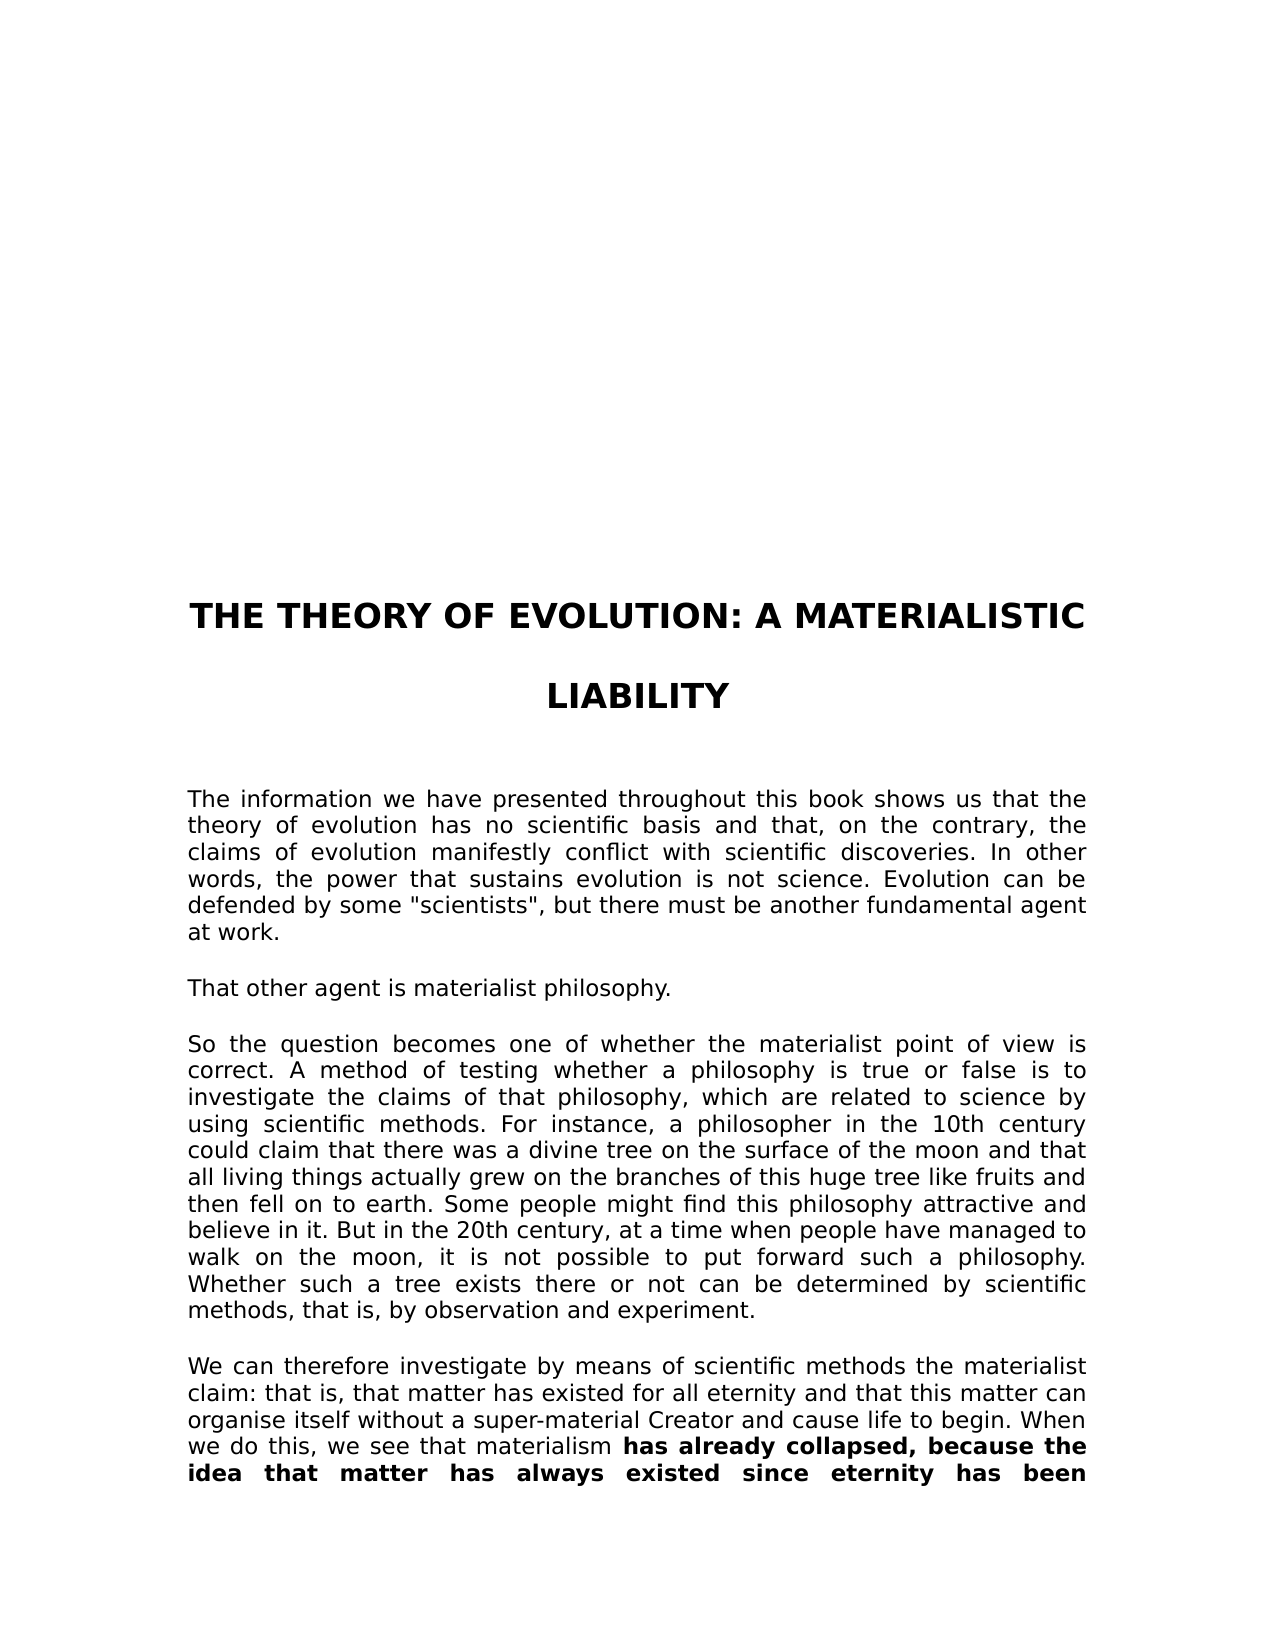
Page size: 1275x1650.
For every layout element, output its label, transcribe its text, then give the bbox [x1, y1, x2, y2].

text So the question becomes one of whether the materialist point of view is correct. A method of testing whether a philosophy is true or false is to investigate the claims of that philosophy, which are related to science by using scientific methods. For instance, a philosopher in the 10th century could claim that there was a divine tree on the surface of the moon and that all living things actually grew on the branches of this huge tree like fruits and then fell on to earth. Some people might find this philosophy attractive and believe in it. But in the 20th century, at a time when people have managed to walk on the moon, it is not possible to put forward such a philosophy. Whether such a tree exists there or not can be determined by scientific methods, that is, by observation and experiment. [187, 1031, 1088, 1324]
text THE THEORY OF EVOLUTION: A MATERIALISTIC LIABILITY [187, 597, 1088, 717]
text The information we have presented throughout this book shows us that the theory of evolution has no scientific basis and that, on the contrary, the claims of evolution manifestly conflict with scientific discoveries. In other words, the power that sustains evolution is not science. Evolution can be defended by some "scientists", but there must be another fundamental agent at work. [187, 786, 1088, 946]
text That other agent is materialist philosophy. [187, 975, 1088, 1002]
text We can therefore investigate by means of scientific methods the materialist claim: that is, that matter has existed for all eternity and that this matter can organise itself without a super-material Creator and cause life to begin. When we do this, we see that materialism has already collapsed, because the idea that matter has always existed since eternity has been [187, 1353, 1088, 1487]
